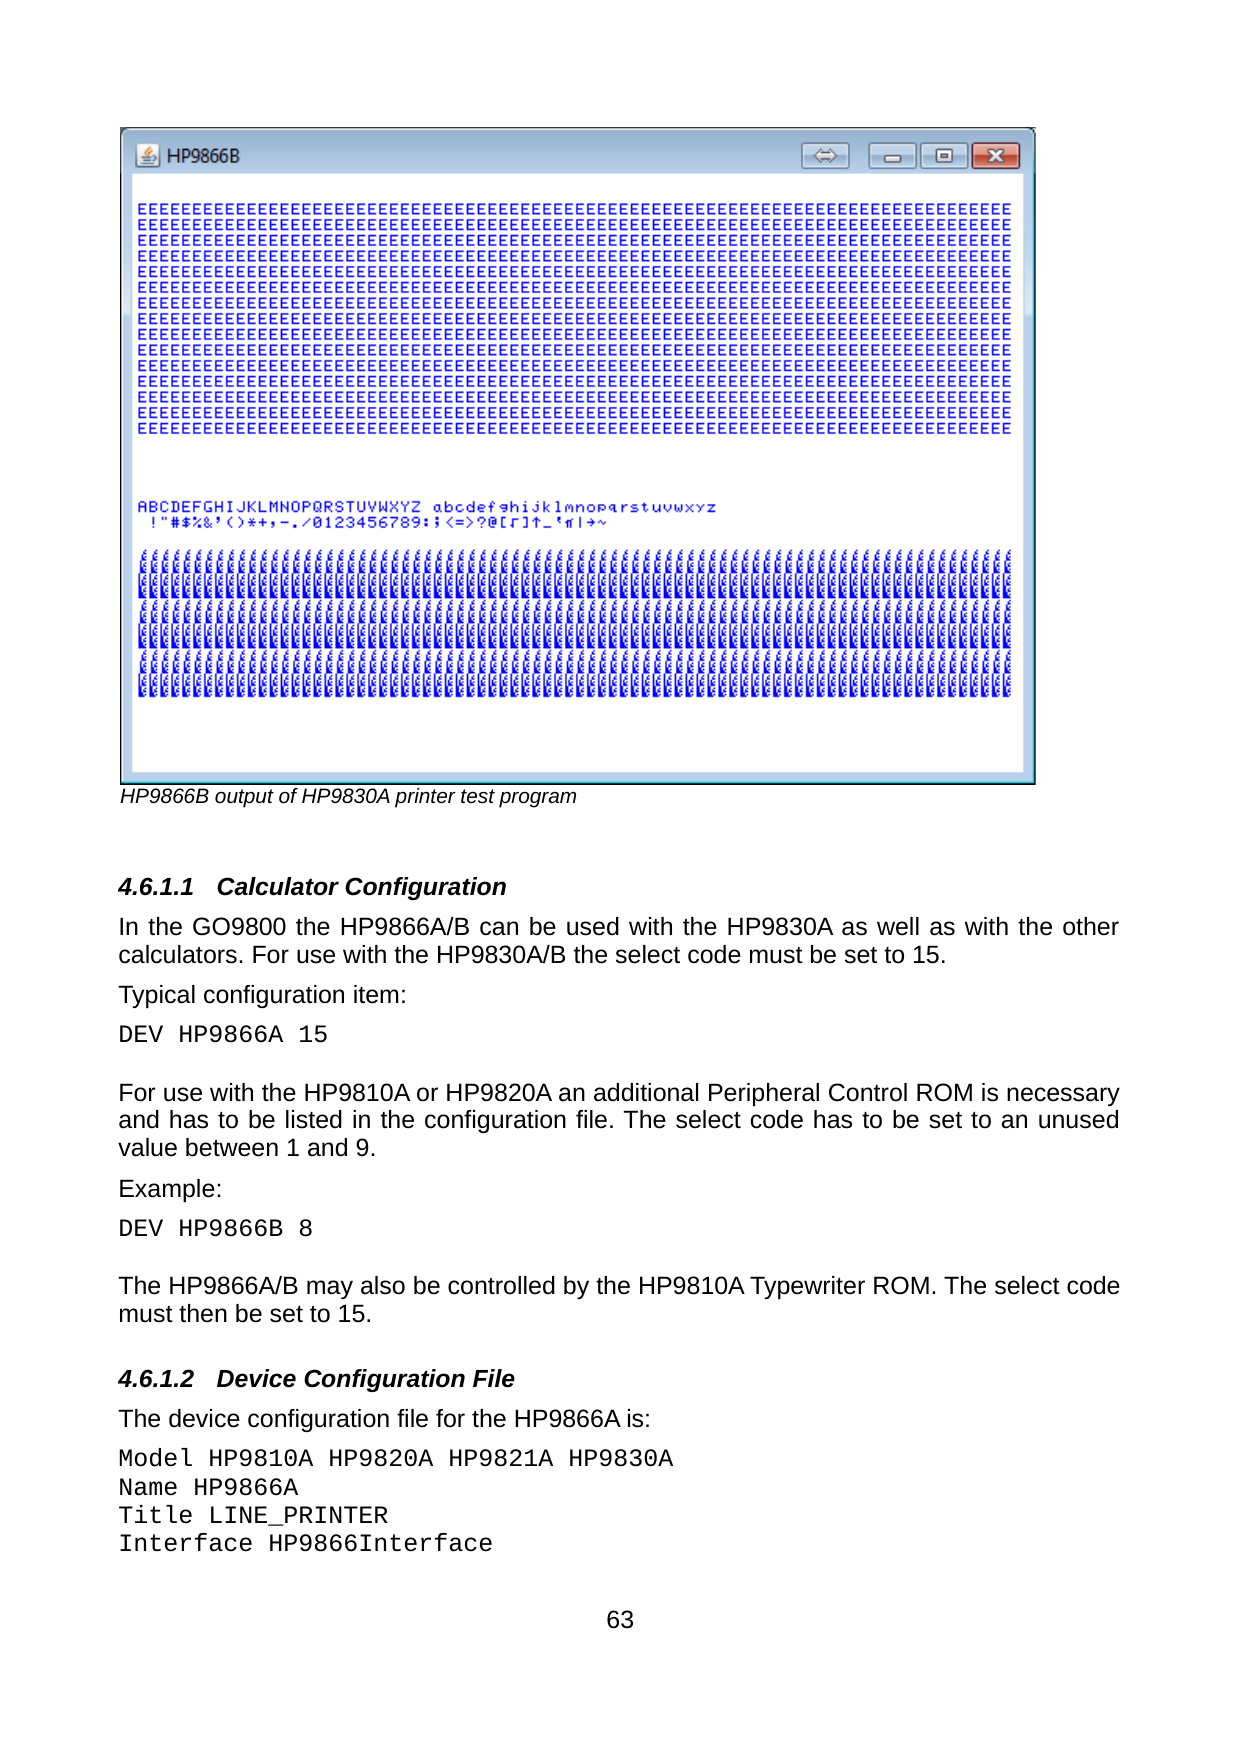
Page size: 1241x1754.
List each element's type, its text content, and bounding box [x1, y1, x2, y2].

text Interface HP9866Interface [118, 1531, 1122, 1559]
text Name HP9866A [118, 1474, 1122, 1502]
subtitle Device Configuration File [118, 1365, 1122, 1393]
picture [120, 127, 1036, 785]
text For use with the HP9810A or HP9820A an additional Peripheral Control ROM is necessary and has to be listed in the configuration file. The select code has to be set to an unused value between 1 and 9. [118, 1078, 1122, 1162]
subtitle Calculator Configuration [118, 873, 1122, 901]
text HP9866B output of HP9830A printer test program [120, 785, 1036, 807]
text Typical configuration item: [118, 981, 1122, 1009]
text Example: [118, 1175, 1122, 1203]
text Title LINE_PRINTER [118, 1502, 1122, 1531]
text DEV HP9866A 15 [118, 1022, 1122, 1050]
text The device configuration file for the HP9866A is: [118, 1405, 1122, 1433]
text DEV HP9866B 8 [118, 1215, 1122, 1243]
text Model HP9810A HP9820A HP9821A HP9830A [118, 1446, 1122, 1474]
text In the GO9800 the HP9866A/B can be used with the HP9830A as well as with the other calculators. For use with the HP9830A/B the select code must be set to 15. [118, 913, 1122, 969]
text The HP9866A/B may also be controlled by the HP9810A Typewriter ROM. The select code must then be set to 15. [118, 1272, 1122, 1328]
